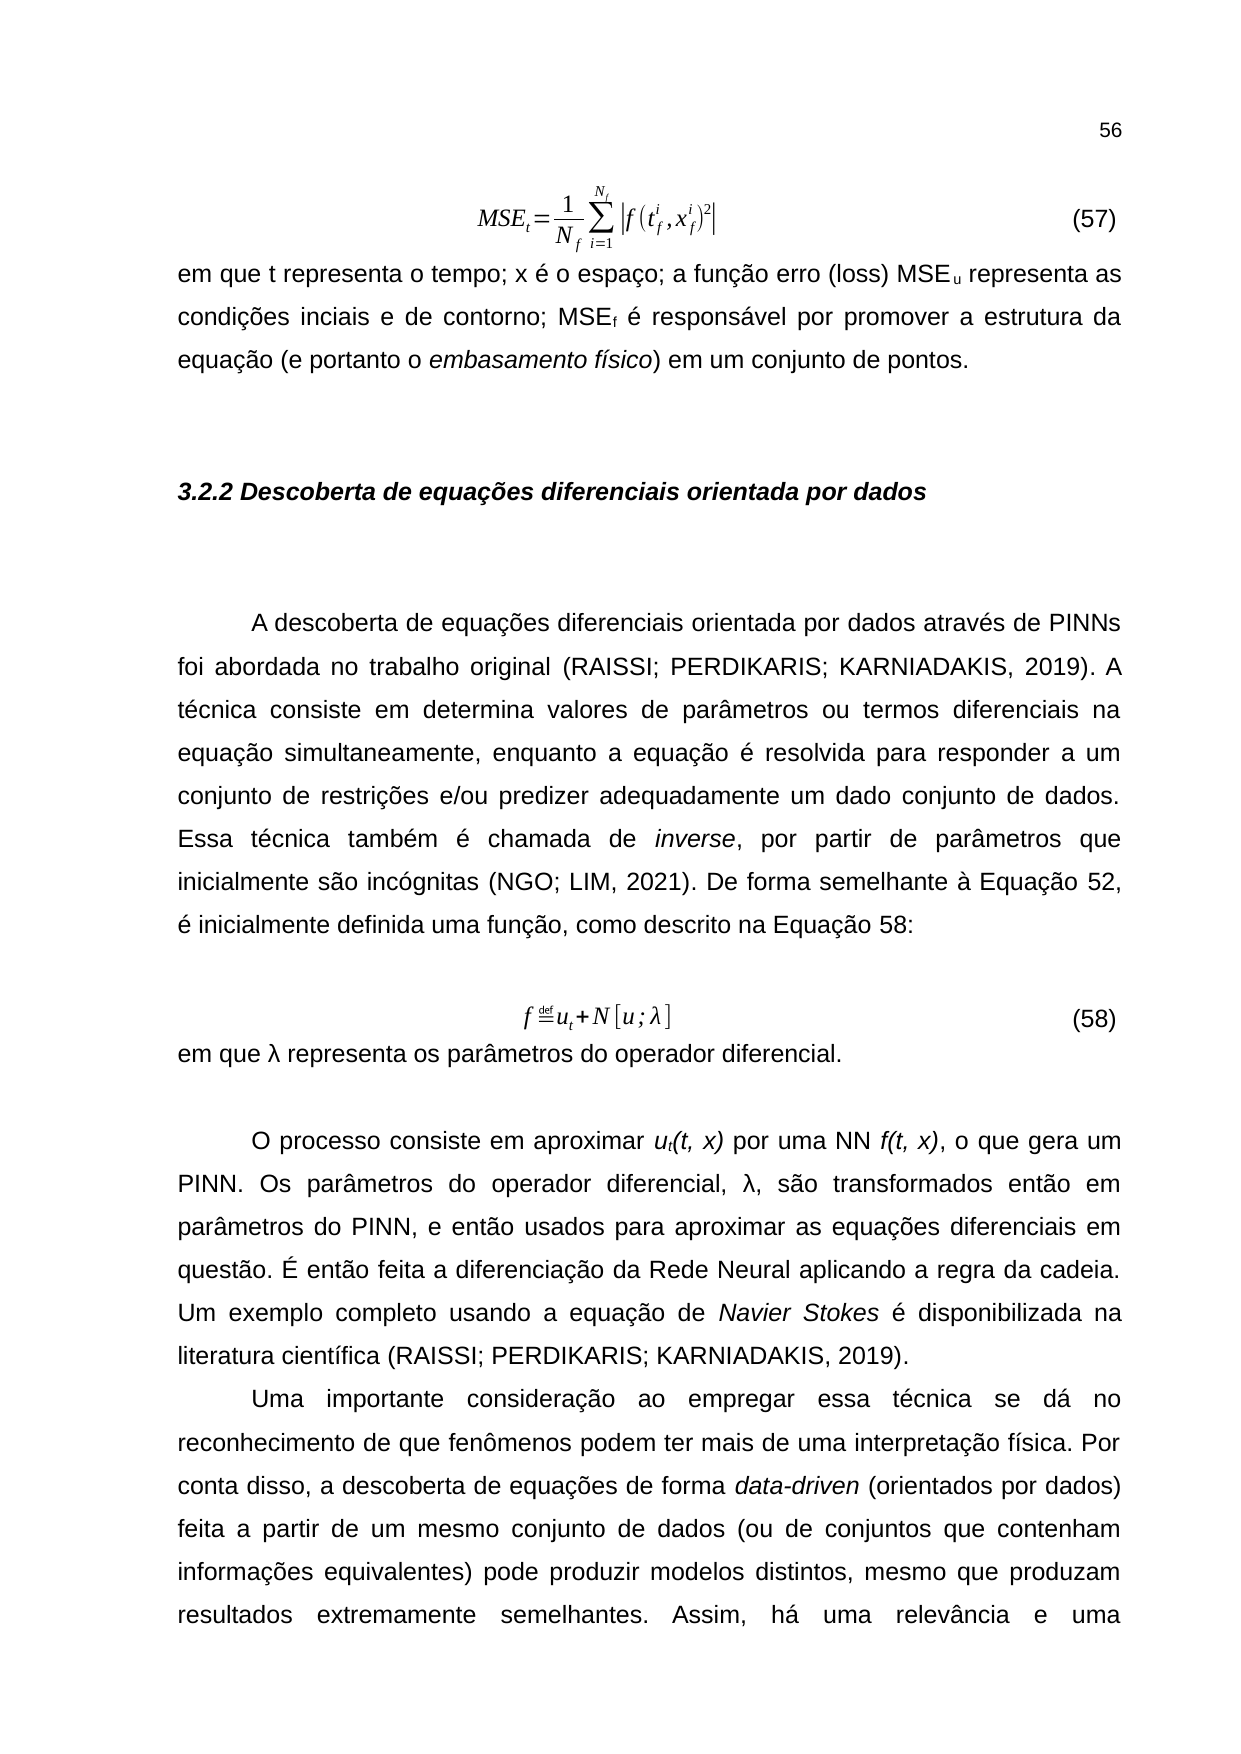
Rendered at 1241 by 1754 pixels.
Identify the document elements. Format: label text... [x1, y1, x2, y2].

text em que t representa o tempo; x é o espaço; a função erro (loss) MSEu representa as condições inciais e de contorno; MSEf é responsável por promover a estrutura da equação (e portanto o embasamento físico) em um conjunto de pontos. [177, 259, 1122, 374]
text A descoberta de equações diferenciais orientada por dados através de PINNs foi abordada no trabalho original (RAISSI; PERDIKARIS; KARNIADAKIS, 2019). A técnica consiste em determina valores de parâmetros ou termos diferenciais na equação simultaneamente, enquanto a equação é resolvida para responder a um conjunto de restrições e/ou predizer adequadamente um dado conjunto de dados. Essa técnica também é chamada de inverse, por partir de parâmetros que inicialmente são incógnitas (NGO; LIM, 2021). De forma semelhante à Equação 52, é inicialmente definida uma função, como descrito na Equação 58: [177, 608, 1122, 939]
table_header (58) [1017, 997, 1122, 1039]
text O processo consiste em aproximar ut(t, x) por uma NN f(t, x), o que gera um PINN. Os parâmetros do operador diferencial, λ, são transformados então em parâmetros do PINN, e então usados para aproximar as equações diferenciais em questão. É então feita a diferenciação da Rede Neural aplicando a regra da cadeia. Um exemplo completo usando a equação de Navier Stokes é disponibilizada na literatura científica (RAISSI; PERDIKARIS; KARNIADAKIS, 2019). [177, 1126, 1122, 1370]
text Uma importante consideração ao empregar essa técnica se dá no reconhecimento de que fenômenos podem ter mais de uma interpretação física. Por conta disso, a descoberta de equações de forma data-driven (orientados por dados) feita a partir de um mesmo conjunto de dados (ou de conjuntos que contenham informações equivalentes) pode produzir modelos distintos, mesmo que produzam resultados extremamente semelhantes. Assim, há uma relevância e uma [177, 1384, 1122, 1629]
table_header (57) [1017, 177, 1122, 259]
text em que λ representa os parâmetros do operador diferencial. [177, 1039, 1122, 1068]
subtitle Descoberta de equações diferenciais orientada por dados [177, 477, 1122, 506]
table_header [177, 997, 1017, 1039]
table_header [177, 177, 1017, 259]
